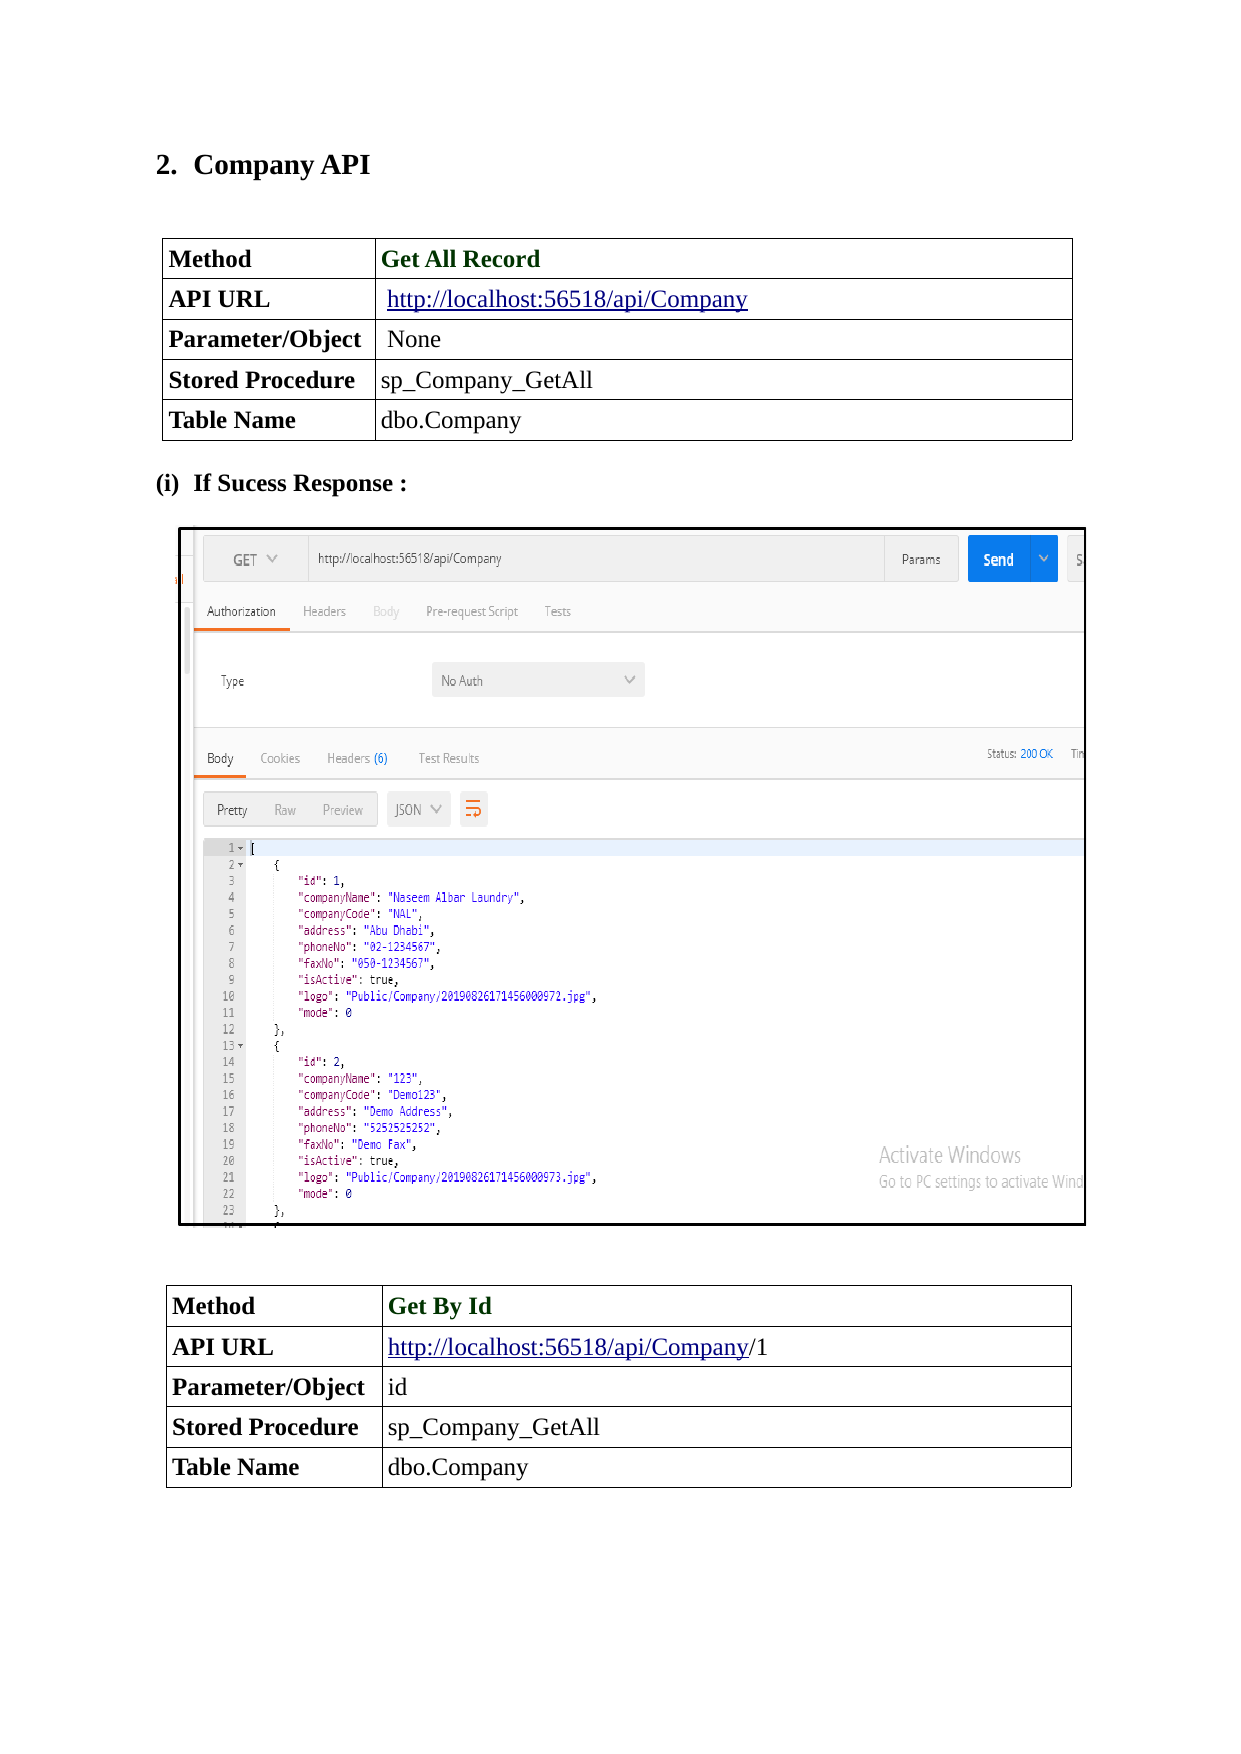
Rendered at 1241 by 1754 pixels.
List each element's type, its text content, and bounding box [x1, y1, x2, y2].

table_cell http://localhost:56518/api/Company [376, 279, 1072, 318]
table_cell sp_Company_GetAll [383, 1407, 1071, 1447]
table_header Get By Id [383, 1286, 1071, 1326]
table_cell Stored Procedure [167, 1407, 382, 1447]
table_cell dbo.Company [376, 400, 1072, 439]
table_cell API URL [167, 1327, 382, 1366]
table_cell API URL [163, 279, 375, 318]
table_header Method [163, 239, 375, 278]
picture [175, 525, 1087, 1228]
table_cell None [376, 320, 1072, 359]
table_cell http://localhost:56518/api/Company/1 [383, 1327, 1071, 1366]
table_cell dbo.Company [383, 1448, 1071, 1487]
table_cell Parameter/Object [167, 1367, 382, 1406]
table_header Get All Record [376, 239, 1072, 278]
table_cell Table Name [167, 1448, 382, 1487]
list If Sucess Response : [156, 468, 1122, 497]
table_cell Stored Procedure [163, 360, 375, 399]
table_cell sp_Company_GetAll [376, 360, 1072, 399]
list Company API [156, 147, 1122, 180]
table_cell Table Name [163, 400, 375, 439]
table_cell Parameter/Object [163, 320, 375, 359]
table_cell id [383, 1367, 1071, 1406]
table_header Method [167, 1286, 382, 1326]
